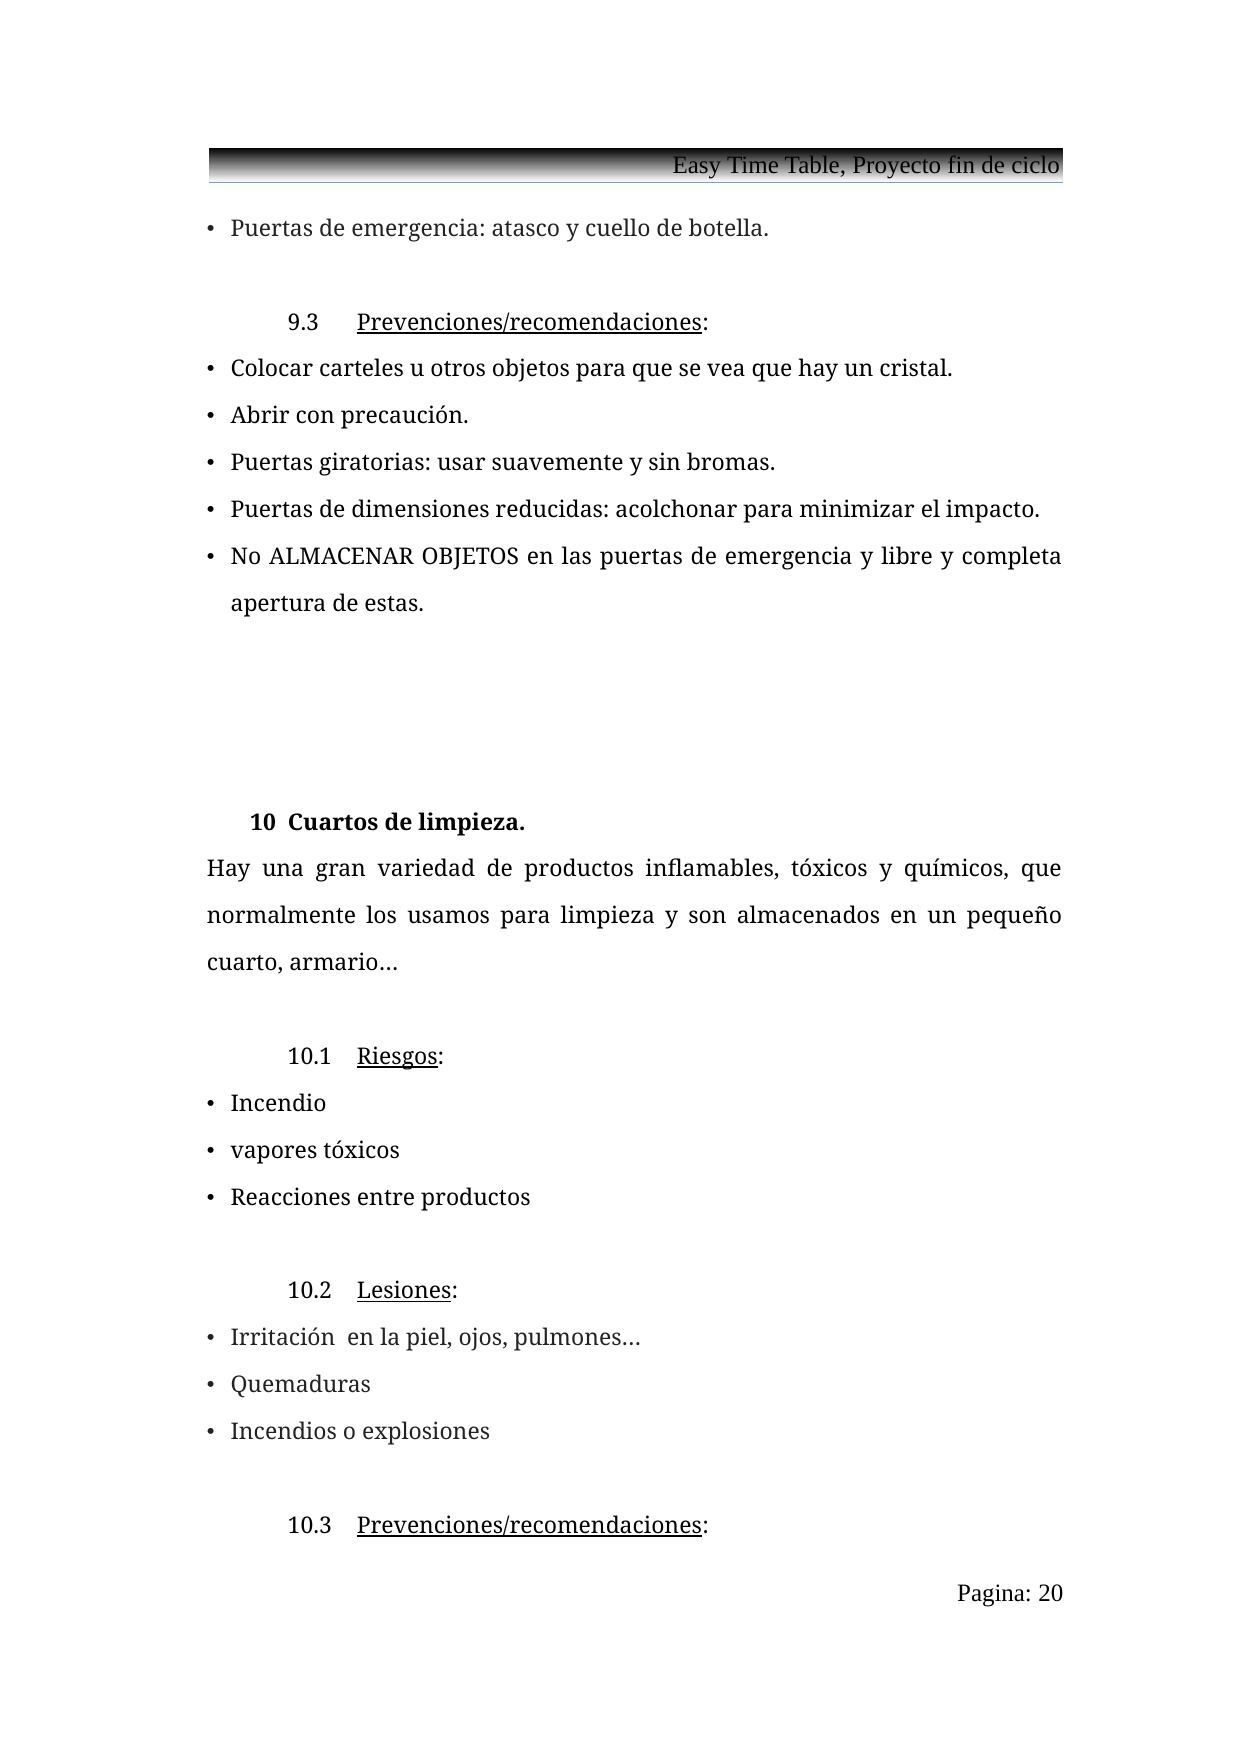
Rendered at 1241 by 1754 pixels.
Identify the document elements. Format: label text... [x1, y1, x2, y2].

list Reacciones entre productos [207, 1181, 1063, 1212]
list Hay una gran variedad de productos inflamables, tóxicos y químicos, que normalmente los usamos para limpieza y son almacenados en un pequeño cuarto, armario… [207, 852, 1063, 977]
list Colocar carteles u otros objetos para que se vea que hay un cristal. [207, 352, 1063, 384]
list vapores tóxicos [207, 1134, 1063, 1165]
list Prevenciones/recomendaciones: [282, 1509, 1063, 1540]
list Quemaduras [207, 1368, 1063, 1399]
list Irritación en la piel, ojos, pulmones… [207, 1321, 1063, 1352]
list Puertas de dimensiones reducidas: acolchonar para minimizar el impacto. [207, 493, 1063, 524]
list Riesgos: [282, 1040, 1063, 1071]
list Lesiones: [282, 1274, 1063, 1306]
list Cuartos de limpieza. [244, 806, 1063, 837]
list Incendio [207, 1087, 1063, 1118]
list Puertas de emergencia: atasco y cuello de botella. [207, 212, 1063, 243]
list Puertas giratorias: usar suavemente y sin bromas. [207, 446, 1063, 477]
list No ALMACENAR OBJETOS en las puertas de emergencia y libre y completa apertura de estas. [207, 540, 1063, 618]
list Abrir con precaución. [207, 399, 1063, 431]
list Incendios o explosiones [207, 1415, 1063, 1446]
list Prevenciones/recomendaciones: [282, 306, 1063, 337]
